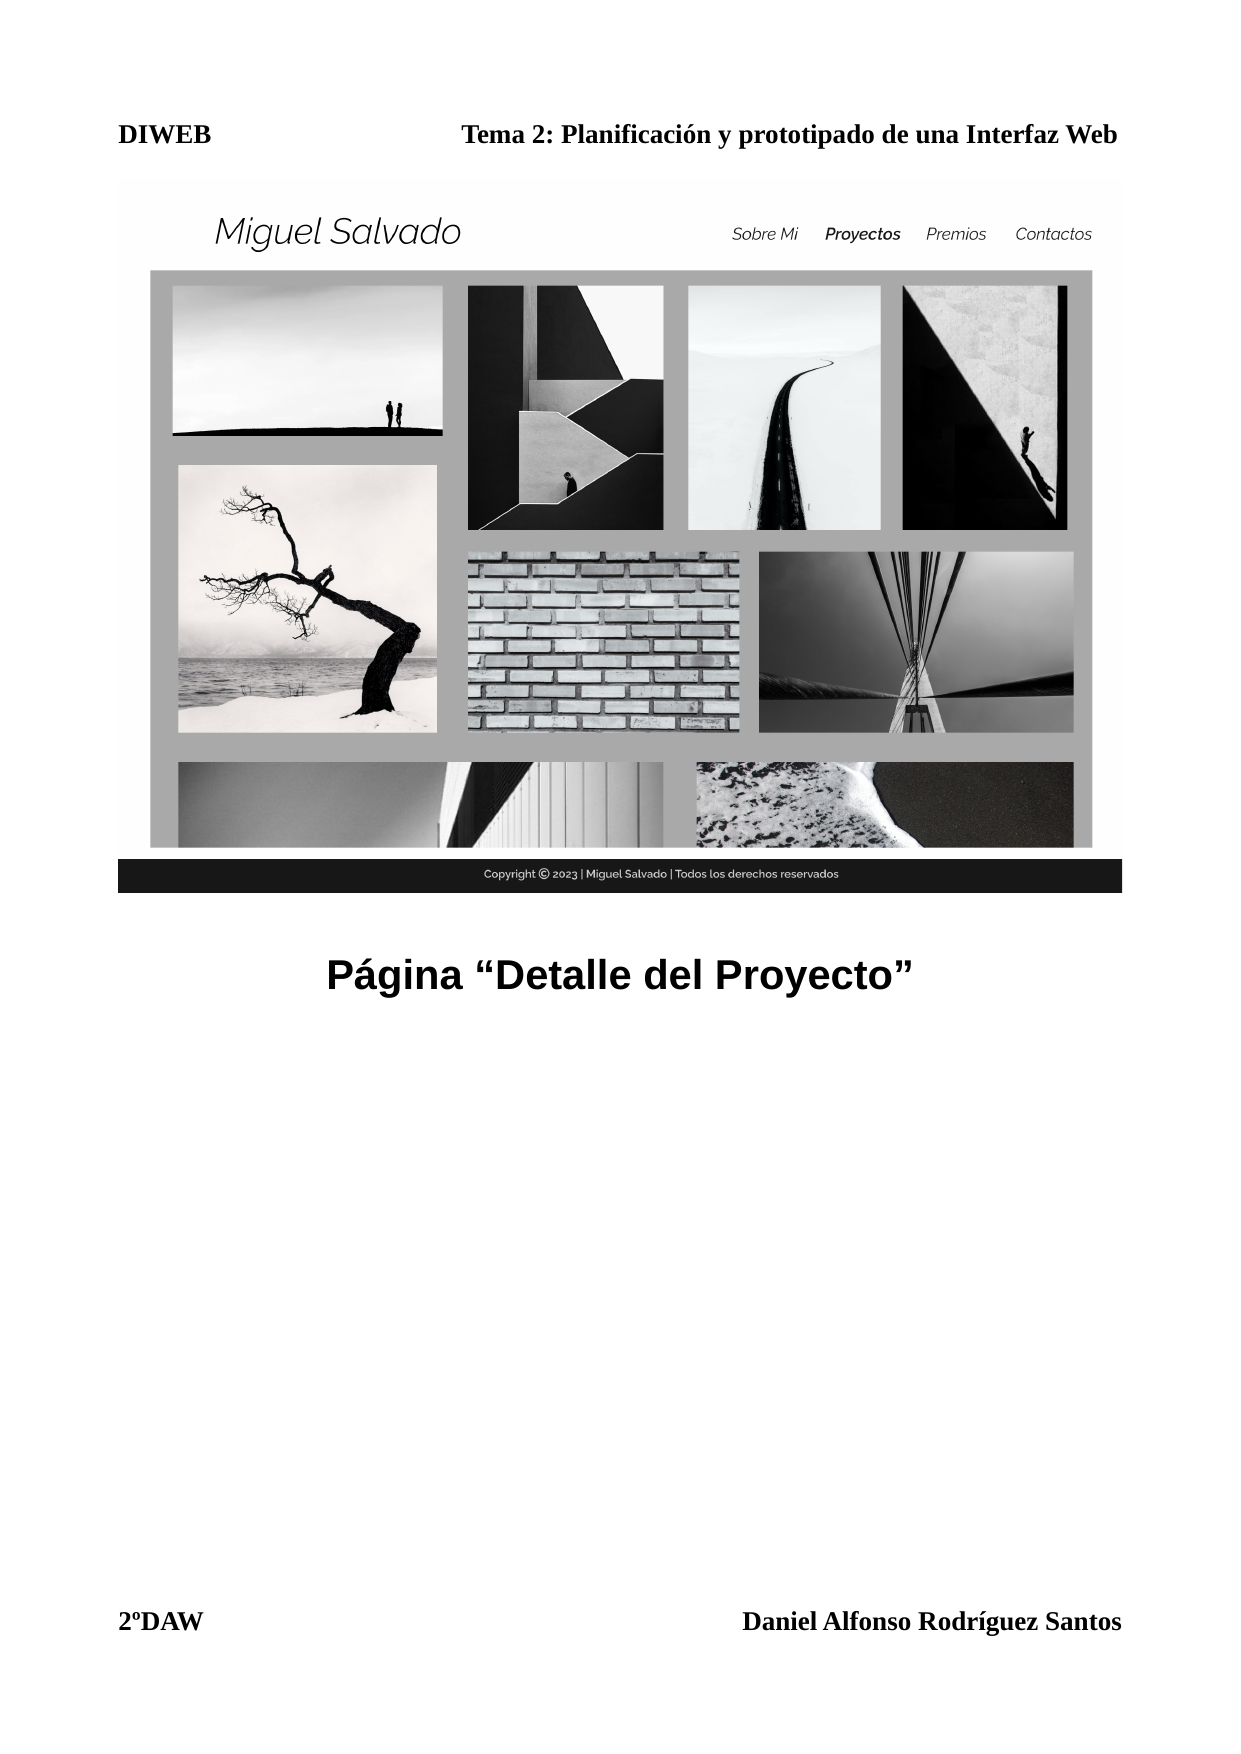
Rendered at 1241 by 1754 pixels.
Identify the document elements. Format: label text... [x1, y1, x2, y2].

text Página “Detalle del Proyecto” [118, 950, 1122, 998]
picture [118, 178, 1123, 893]
